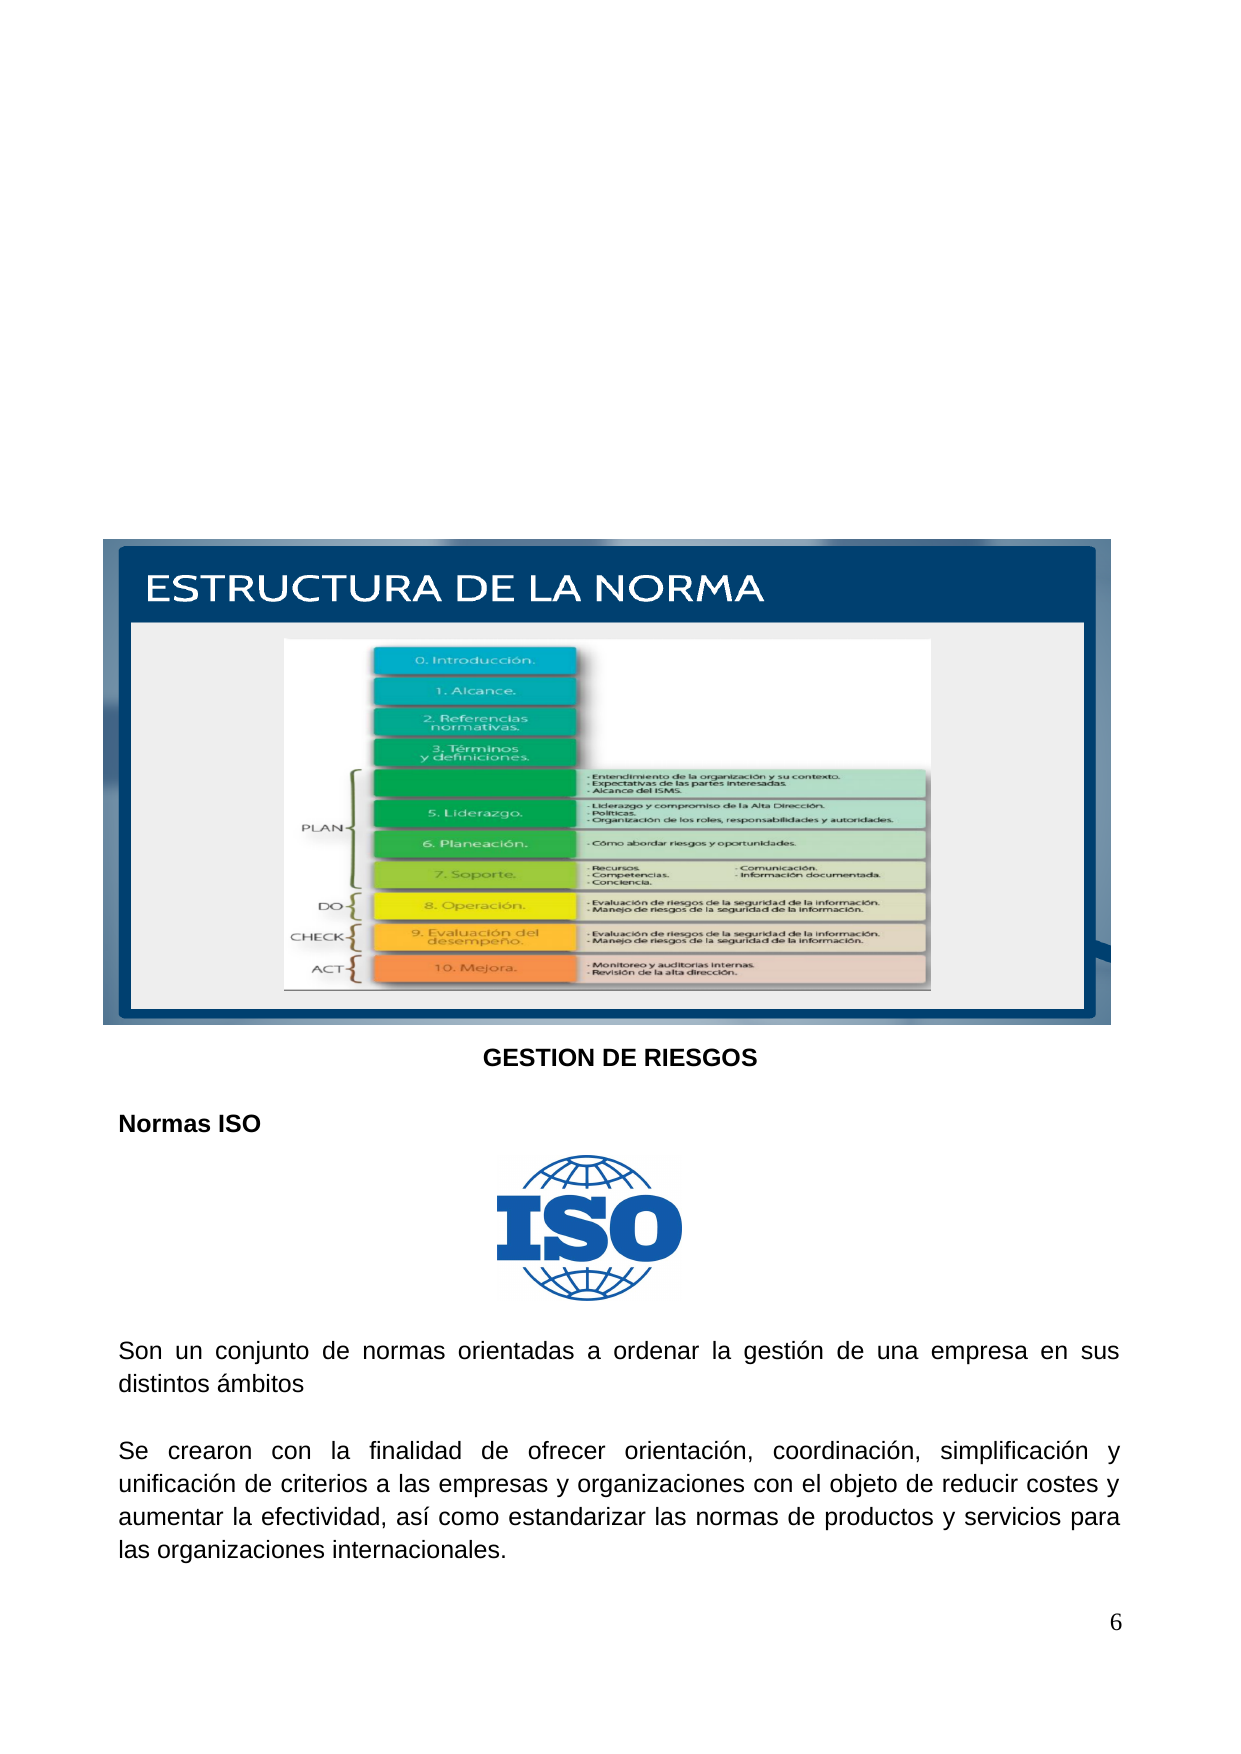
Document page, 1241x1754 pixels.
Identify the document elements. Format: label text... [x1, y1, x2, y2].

title Normas ISO [118, 1109, 1122, 1137]
picture [103, 539, 1111, 1025]
title GESTION DE RIESGOS [118, 1043, 1122, 1071]
title Son un conjunto de normas orientadas a ordenar la gestión de una empresa en sus distintos ámbitos [118, 1336, 1122, 1398]
picture [497, 1155, 682, 1301]
title Se crearon con la finalidad de ofrecer orientación, coordinación, simplificación y unificación de criterios a las empresas y organizaciones con el objeto de reducir costes y aumentar la efectividad, así como estandarizar las normas de productos y servicios para las organizaciones internacionales. [118, 1436, 1122, 1563]
